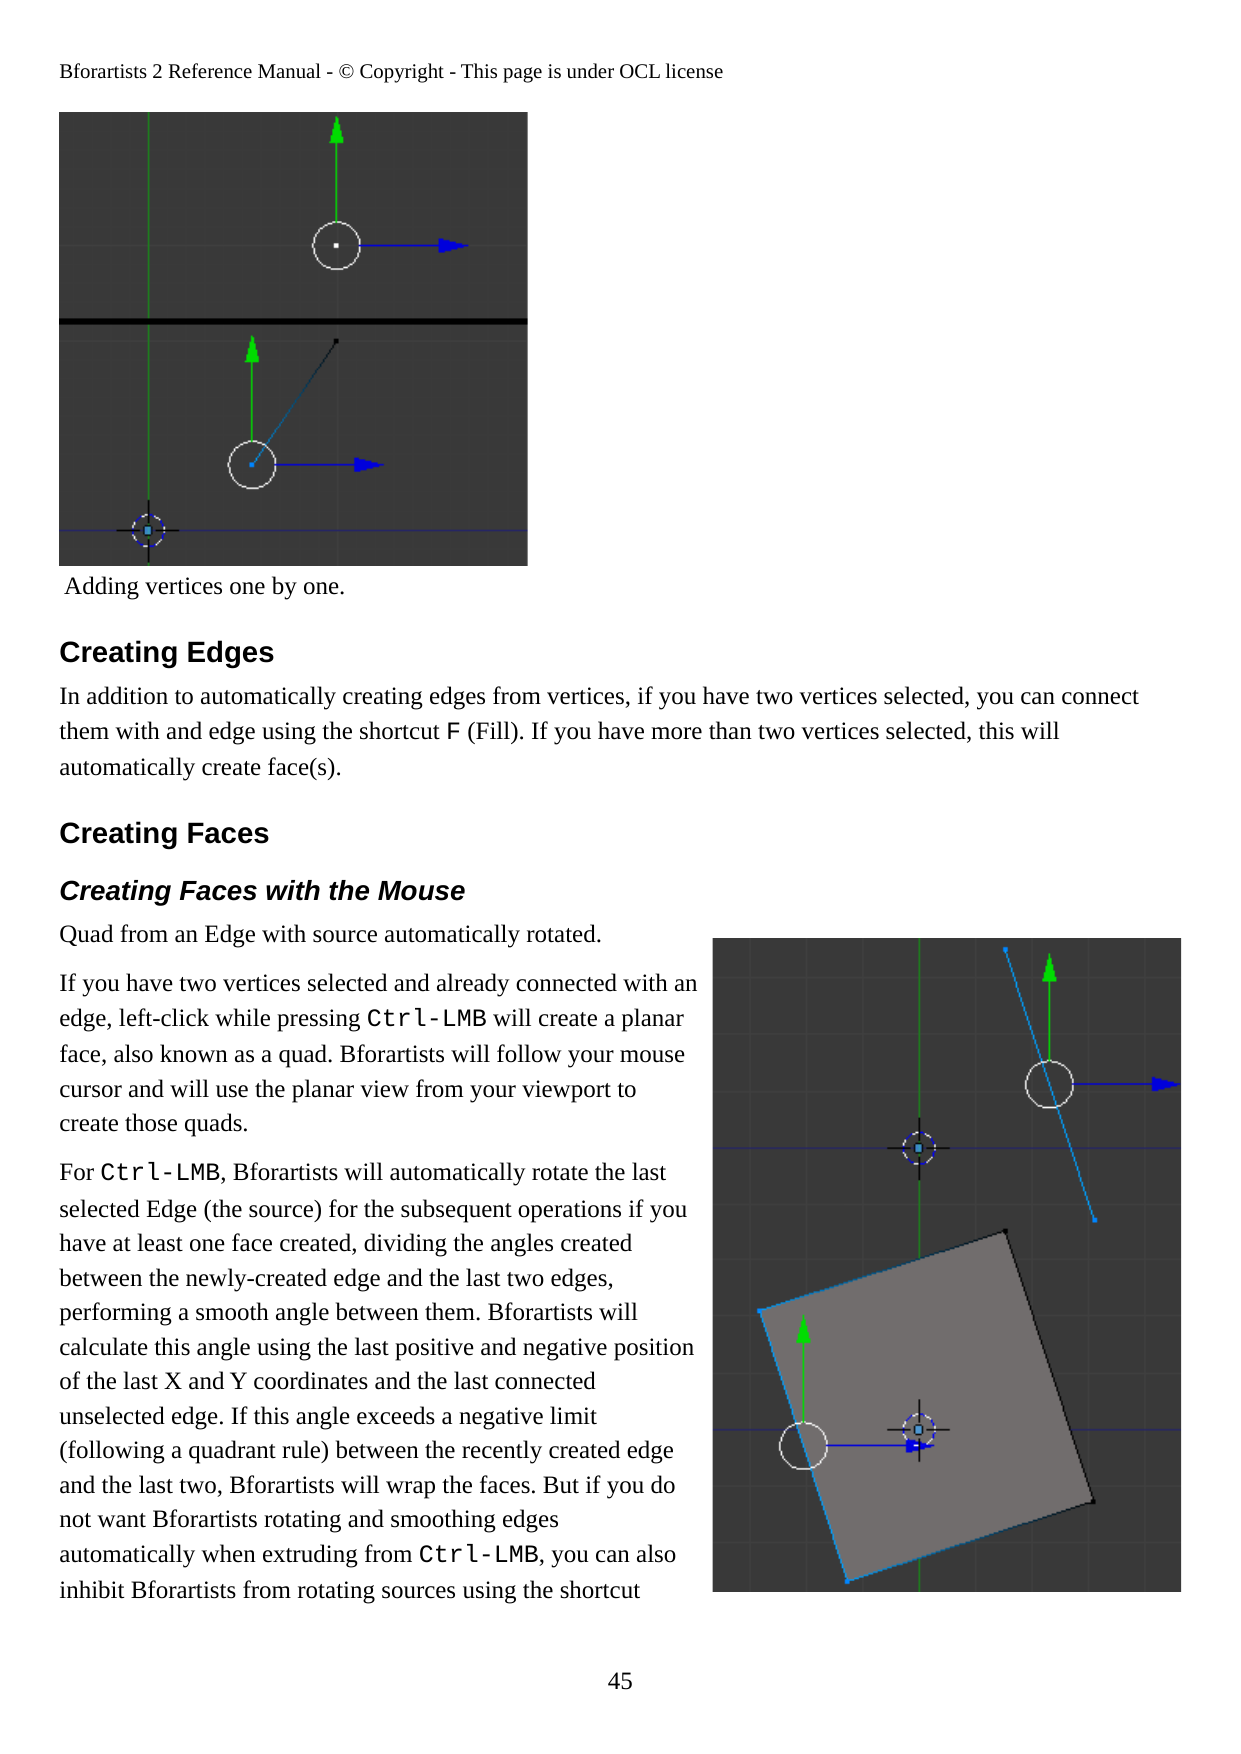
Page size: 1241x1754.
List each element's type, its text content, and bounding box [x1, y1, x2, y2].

text In addition to automatically creating edges from vertices, if you have two vertices selected, you can connect them with and edge using the shortcut F (Fill). If you have more than two vertices selected, this will automatically create face(s). [59, 681, 1181, 781]
subtitle Creating Edges [59, 635, 1181, 669]
picture [59, 112, 528, 566]
subtitle Creating Faces [59, 816, 1181, 850]
text For Ctrl-LMB, Bforartists will automatically rotate the last selected Edge (the source) for the subsequent operations if you have at least one face created, dividing the angles created between the newly-created edge and the last two edges, performing a smooth angle between them. Bforartists will calculate this angle using the last positive and negative position of the last X and Y coordinates and the last connected unselected edge. If this angle exceeds a negative limit (following a quadrant rule) between the recently created edge and the last two, Bforartists will wrap the faces. But if you do not want Bforartists rotating and smoothing edges automatically when extruding from Ctrl-LMB, you can also inhibit Bforartists from rotating sources using the shortcut [59, 1157, 1181, 1604]
text Quad from an Edge with source automatically rotated. [59, 919, 1181, 948]
subtitle Creating Faces with the Mouse [59, 875, 1181, 907]
text Adding vertices one by one. [59, 113, 1181, 600]
text If you have two vertices selected and already connected with an edge, left-click while pressing Ctrl-LMB will create a planar face, also known as a quad. Bforartists will follow your mouse cursor and will use the planar view from your viewport to create those quads. [59, 968, 712, 1137]
picture [712, 938, 1182, 1592]
